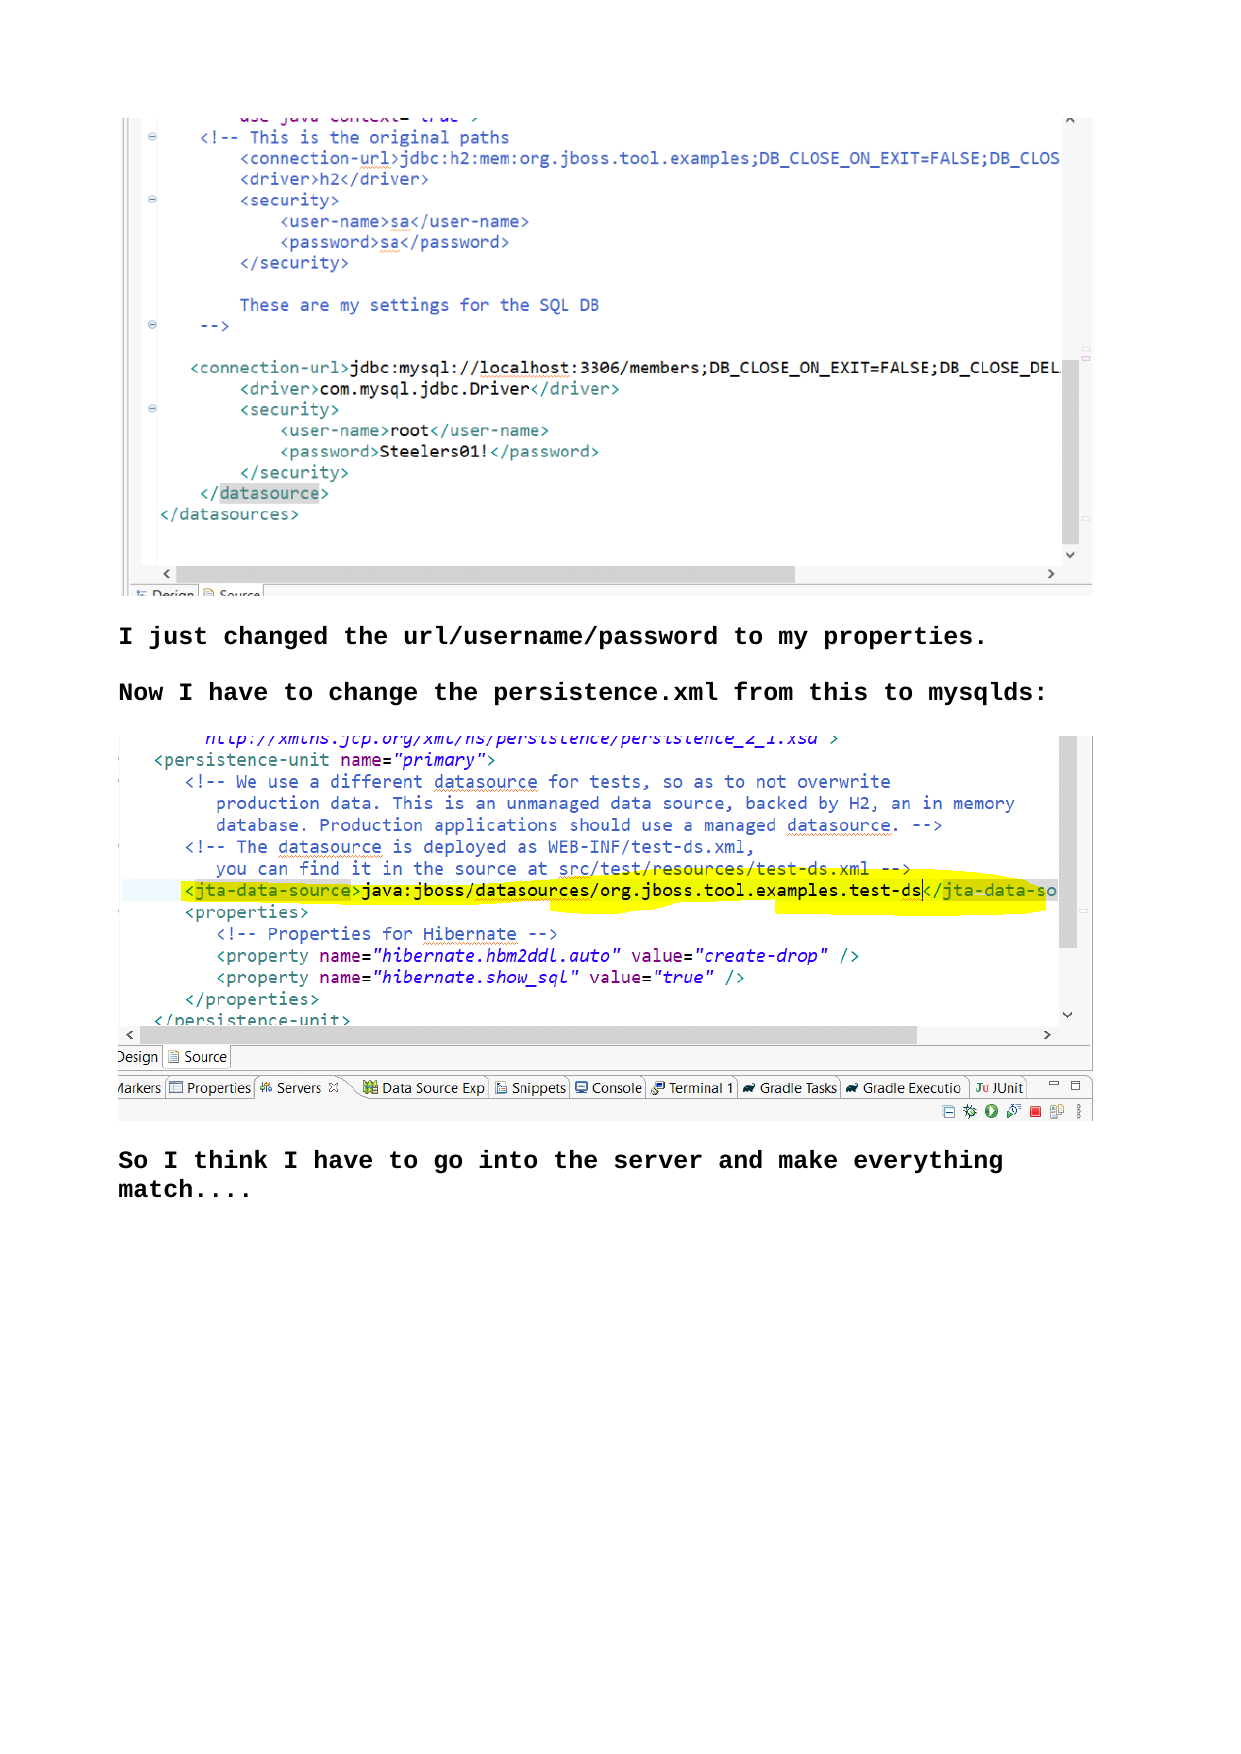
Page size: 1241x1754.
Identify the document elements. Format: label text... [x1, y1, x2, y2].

text So I think I have to go into the server and make everything match.... [118, 1148, 1122, 1205]
text Now I have to change the persistence.xml from this to mysqlds: [118, 680, 1122, 708]
text I just changed the url/username/password to my properties. [118, 624, 1122, 652]
